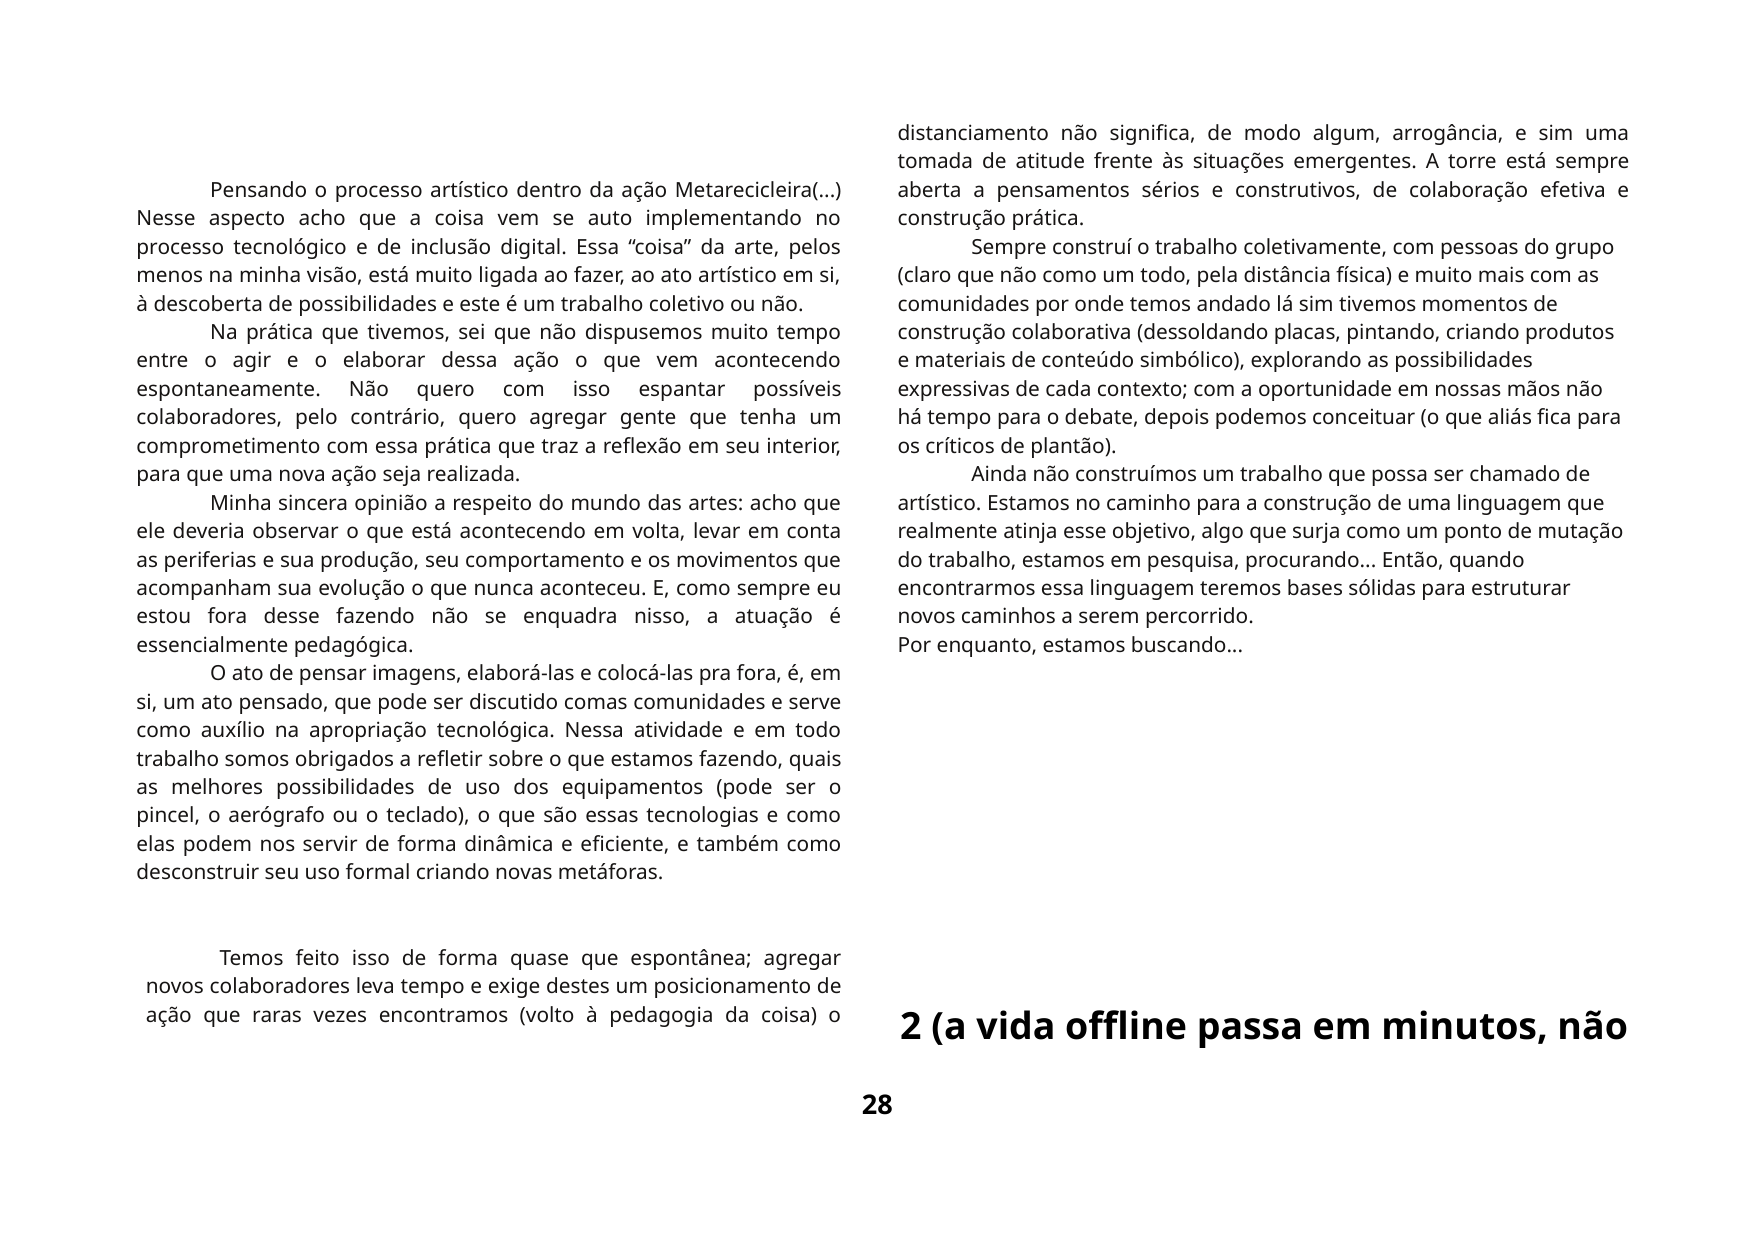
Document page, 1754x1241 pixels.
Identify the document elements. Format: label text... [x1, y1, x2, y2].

text 2 (a vida offline passa em minutos, não [864, 1000, 1628, 1051]
text Por enquanto, estamos buscando... [897, 630, 1630, 658]
text Pensando o processo artístico dentro da ação Metarecicleira(...) Nesse aspecto acho que a coisa vem se auto implementando no processo tecnológico e de inclusão digital. Essa “coisa” da arte, pelos menos na minha visão, está muito ligada ao fazer, ao ato artístico em si, à descoberta de possibilidades e este é um trabalho coletivo ou não. [136, 175, 842, 317]
text Na prática que tivemos, sei que não dispusemos muito tempo entre o agir e o elaborar dessa ação o que vem acontecendo espontaneamente. Não quero com isso espantar possíveis colaboradores, pelo contrário, quero agregar gente que tenha um comprometimento com essa prática que traz a reflexão em seu interior, para que uma nova ação seja realizada. [136, 317, 842, 488]
text Minha sincera opinião a respeito do mundo das artes: acho que ele deveria observar o que está acontecendo em volta, levar em conta as periferias e sua produção, seu comportamento e os movimentos que acompanham sua evolução o que nunca aconteceu. E, como sempre eu estou fora desse fazendo não se enquadra nisso, a atuação é essencialmente pedagógica. [136, 488, 842, 658]
text O ato de pensar imagens, elaborá-las e colocá-las pra fora, é, em si, um ato pensado, que pode ser discutido comas comunidades e serve como auxílio na apropriação tecnológica. Nessa atividade e em todo trabalho somos obrigados a refletir sobre o que estamos fazendo, quais as melhores possibilidades de uso dos equipamentos (pode ser o pincel, o aerógrafo ou o teclado), o que são essas tecnologias e como elas podem nos servir de forma dinâmica e eficiente, e também como desconstruir seu uso formal criando novas metáforas. [136, 658, 842, 886]
text distanciamento não significa, de modo algum, arrogância, e sim uma tomada de atitude frente às situações emergentes. A torre está sempre aberta a pensamentos sérios e construtivos, de colaboração efetiva e construção prática. [897, 118, 1630, 232]
text Temos feito isso de forma quase que espontânea; agregar novos colaboradores leva tempo e exige destes um posicionamento de ação que raras vezes encontramos (volto à pedagogia da coisa) o [146, 943, 842, 1028]
text Sempre construí o trabalho coletivamente, com pessoas do grupo (claro que não como um todo, pela distância física) e muito mais com as comunidades por onde temos andado lá sim tivemos momentos de construção colaborativa (dessoldando placas, pintando, criando produtos e materiais de conteúdo simbólico), explorando as possibilidades expressivas de cada contexto; com a oportunidade em nossas mãos não há tempo para o debate, depois podemos conceituar (o que aliás fica para os críticos de plantão). [897, 232, 1630, 459]
text Ainda não construímos um trabalho que possa ser chamado de artístico. Estamos no caminho para a construção de uma linguagem que realmente atinja esse objetivo, algo que surja como um ponto de mutação do trabalho, estamos em pesquisa, procurando... Então, quando encontrarmos essa linguagem teremos bases sólidas para estruturar novos caminhos a serem percorrido. [897, 459, 1630, 630]
